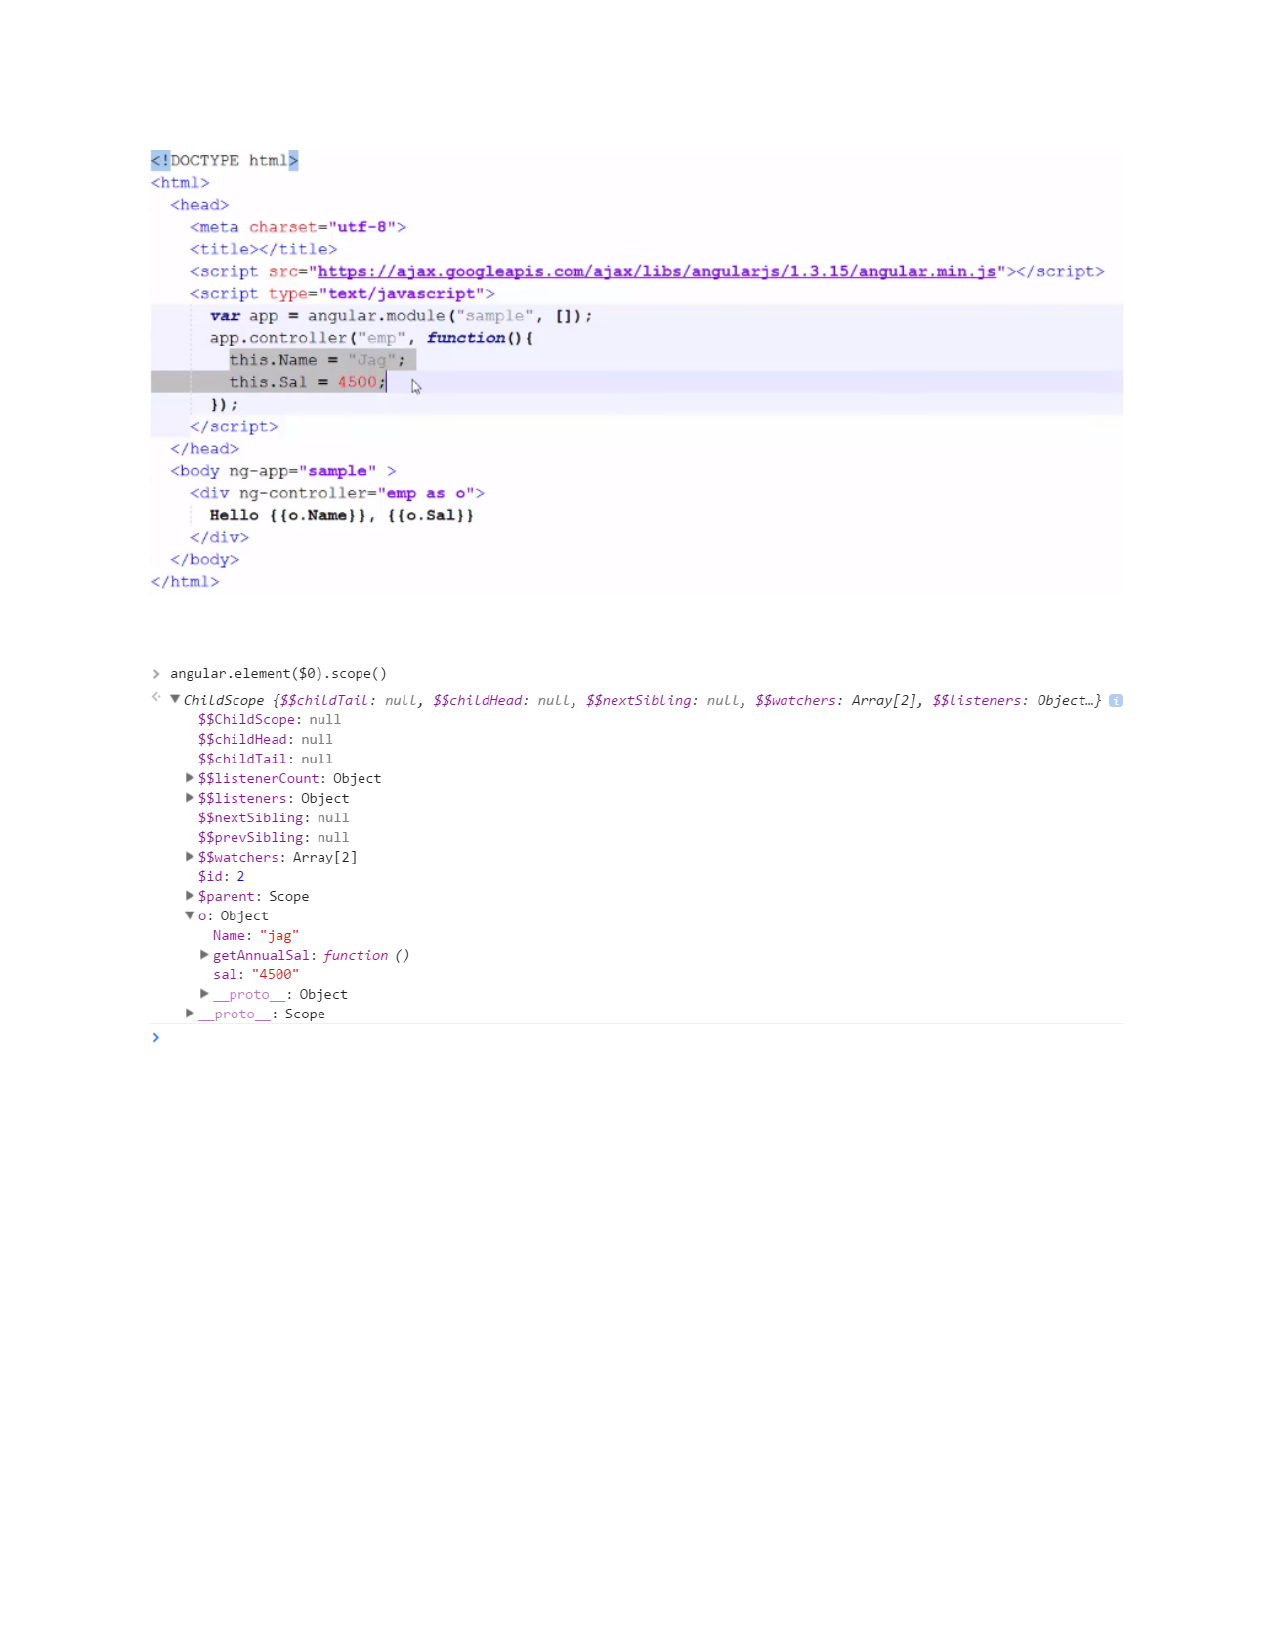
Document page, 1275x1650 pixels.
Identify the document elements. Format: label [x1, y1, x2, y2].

picture [150, 150, 1124, 596]
picture [150, 662, 1124, 1065]
